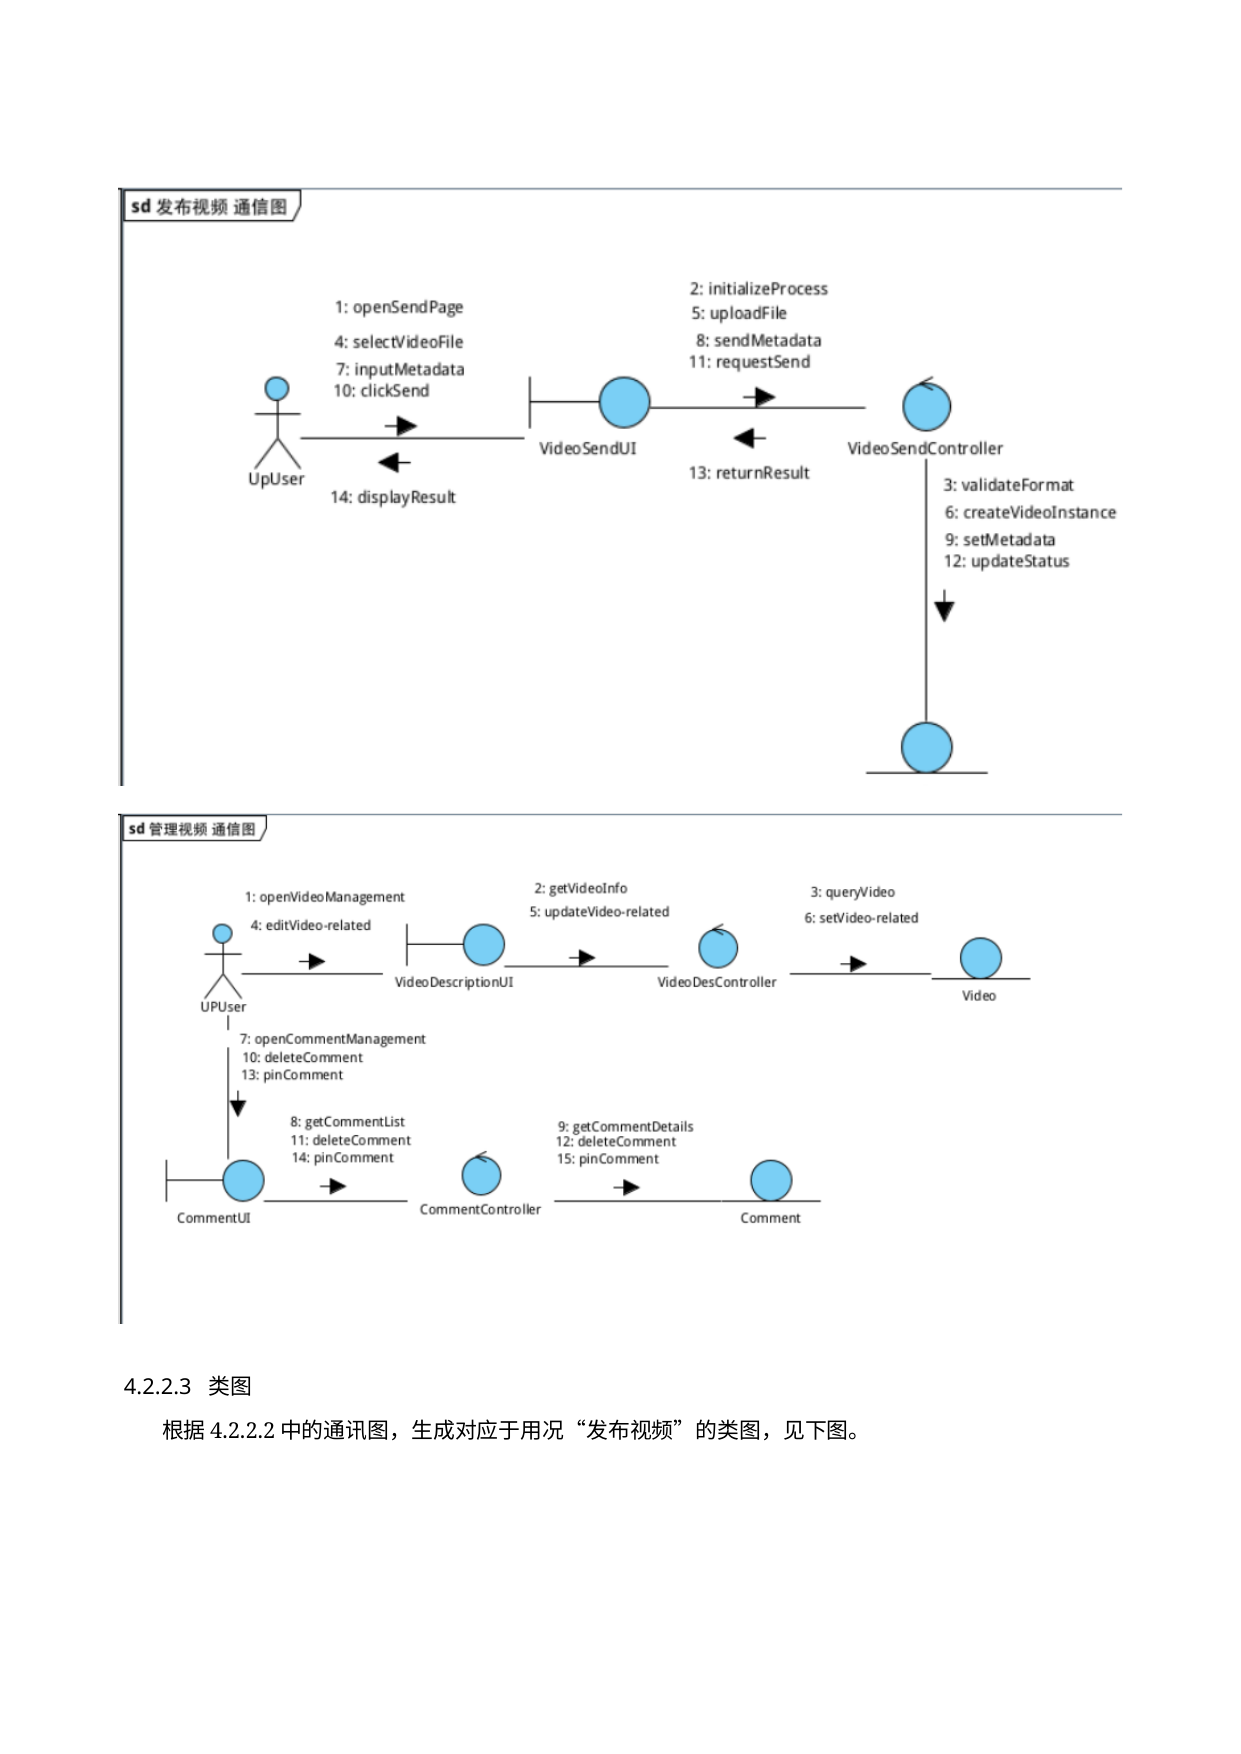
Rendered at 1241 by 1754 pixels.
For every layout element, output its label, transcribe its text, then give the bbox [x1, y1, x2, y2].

picture [118, 187, 1123, 786]
text 根据4.2.2.2中的通讯图，生成对应于用况“发布视频”的类图，见下图。 [118, 1413, 1122, 1445]
picture [118, 813, 1123, 1324]
subtitle 类图 [118, 1369, 1122, 1401]
